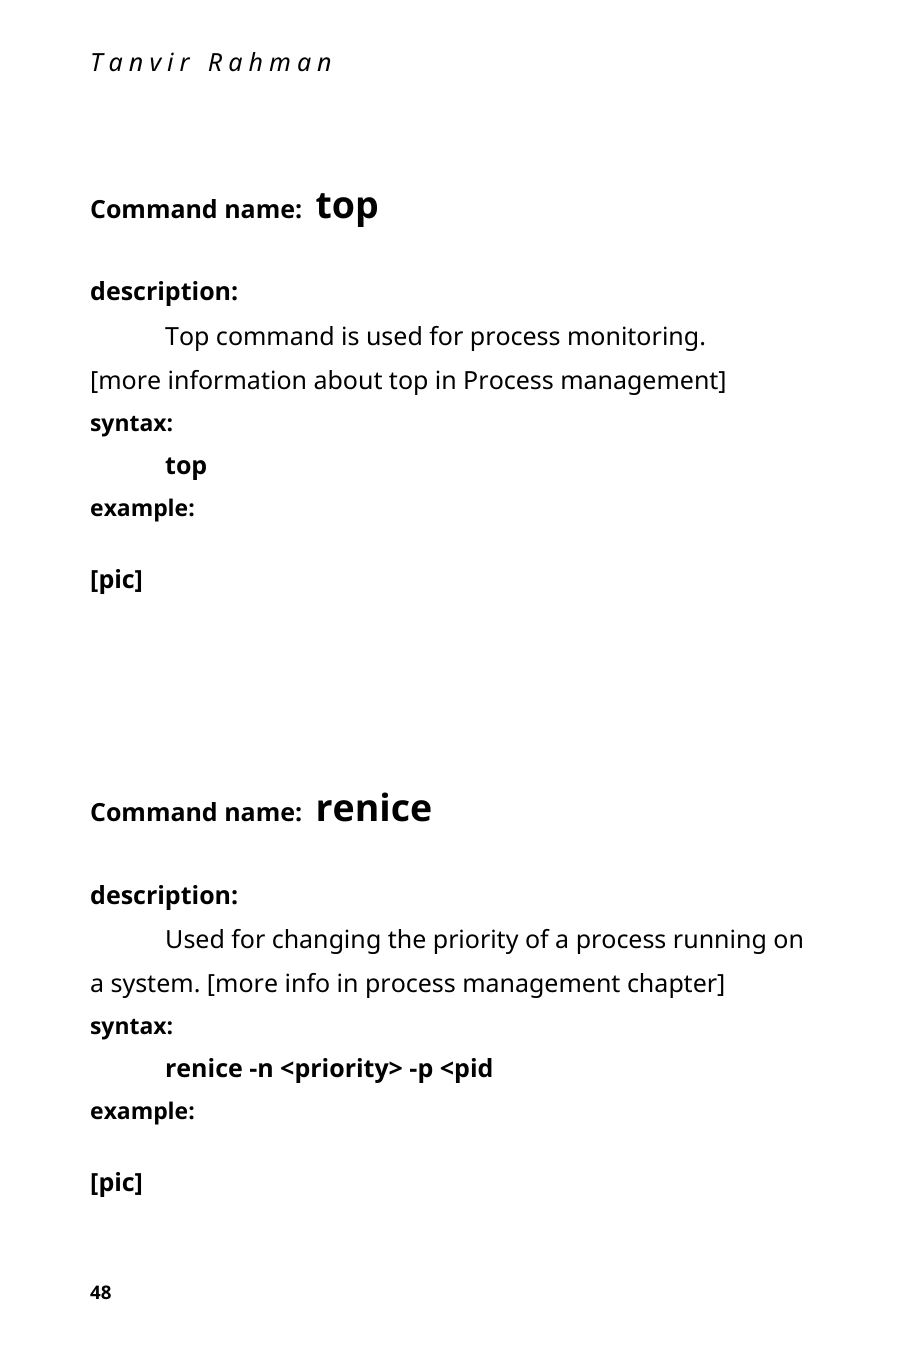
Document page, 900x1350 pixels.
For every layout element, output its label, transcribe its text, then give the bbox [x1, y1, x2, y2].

text top [90, 447, 810, 481]
text syntax: [90, 1010, 810, 1041]
text Top command is used for process monitoring. [90, 318, 810, 352]
text renice -n <priority> -p <pid [90, 1051, 810, 1085]
text description: [90, 877, 810, 911]
text description: [90, 274, 810, 308]
text [more information about top in Process management] [90, 362, 810, 397]
text [pic] [90, 1165, 810, 1199]
text example: [90, 492, 810, 523]
text Used for changing the priority of a process running on a system. [more info in process management chapter] [90, 922, 810, 1000]
text Command name: renice [90, 782, 810, 833]
text example: [90, 1095, 810, 1126]
text [pic] [90, 561, 810, 596]
text syntax: [90, 407, 810, 438]
text Command name: top [90, 178, 810, 229]
